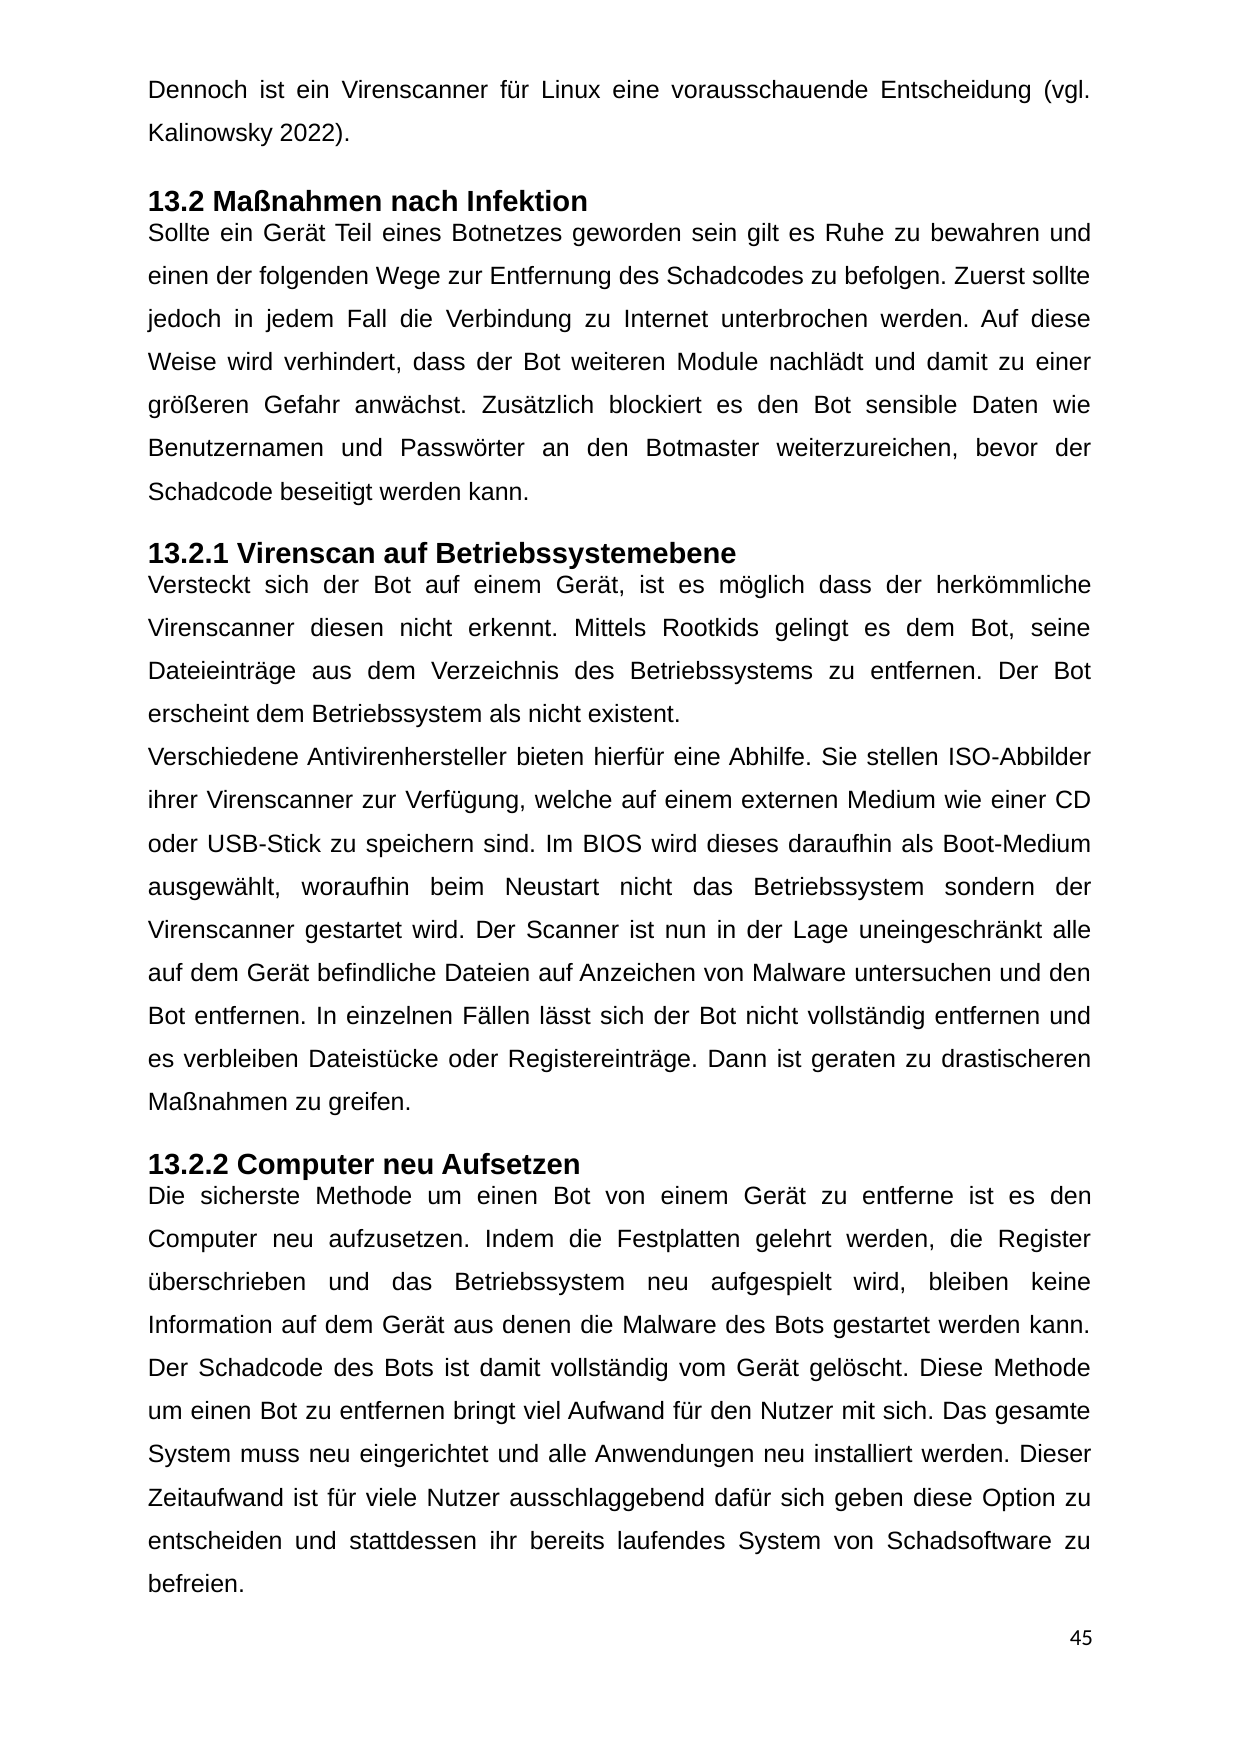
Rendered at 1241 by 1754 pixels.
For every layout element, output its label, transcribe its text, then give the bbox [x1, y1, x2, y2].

subtitle 13.2 Maßnahmen nach Infektion [148, 184, 1093, 218]
text Versteckt sich der Bot auf einem Gerät, ist es möglich dass der herkömmliche Virenscanner diesen nicht erkennt. Mittels Rootkids gelingt es dem Bot, seine Dateieinträge aus dem Verzeichnis des Betriebssystems zu entfernen. Der Bot erscheint dem Betriebssystem als nicht existent. Verschiedene Antivirenhersteller bieten hierfür eine Abhilfe. Sie stellen ISO-Abbilder ihrer Virenscanner zur Verfügung, welche auf einem externen Medium wie einer CD oder USB-Stick zu speichern sind. Im BIOS wird dieses daraufhin als Boot-Medium ausgewählt, woraufhin beim Neustart nicht das Betriebssystem sondern der Virenscanner gestartet wird. Der Scanner ist nun in der Lage uneingeschränkt alle auf dem Gerät befindliche Dateien auf Anzeichen von Malware untersuchen und den Bot entfernen. In einzelnen Fällen lässt sich der Bot nicht vollständig entfernen und es verbleiben Dateistücke oder Registereinträge. Dann ist geraten zu drastischeren Maßnahmen zu greifen. [148, 570, 1093, 1116]
text Dennoch ist ein Virenscanner für Linux eine vorausschauende Entscheidung (vgl. Kalinowsky 2022). [148, 75, 1093, 147]
subtitle 13.2.1 Virenscan auf Betriebssystemebene [148, 536, 1093, 570]
subtitle 13.2.2 Computer neu Aufsetzen [148, 1147, 1093, 1181]
text Die sicherste Methode um einen Bot von einem Gerät zu entferne ist es den Computer neu aufzusetzen. Indem die Festplatten gelehrt werden, die Register überschrieben und das Betriebssystem neu aufgespielt wird, bleiben keine Information auf dem Gerät aus denen die Malware des Bots gestartet werden kann. Der Schadcode des Bots ist damit vollständig vom Gerät gelöscht. Diese Methode um einen Bot zu entfernen bringt viel Aufwand für den Nutzer mit sich. Das gesamte System muss neu eingerichtet und alle Anwendungen neu installiert werden. Dieser Zeitaufwand ist für viele Nutzer ausschlaggebend dafür sich geben diese Option zu entscheiden und stattdessen ihr bereits laufendes System von Schadsoftware zu befreien. [148, 1181, 1093, 1597]
text Sollte ein Gerät Teil eines Botnetzes geworden sein gilt es Ruhe zu bewahren und einen der folgenden Wege zur Entfernung des Schadcodes zu befolgen. Zuerst sollte jedoch in jedem Fall die Verbindung zu Internet unterbrochen werden. Auf diese Weise wird verhindert, dass der Bot weiteren Module nachlädt und damit zu einer größeren Gefahr anwächst. Zusätzlich blockiert es den Bot sensible Daten wie Benutzernamen und Passwörter an den Botmaster weiterzureichen, bevor der Schadcode beseitigt werden kann. [148, 218, 1093, 505]
